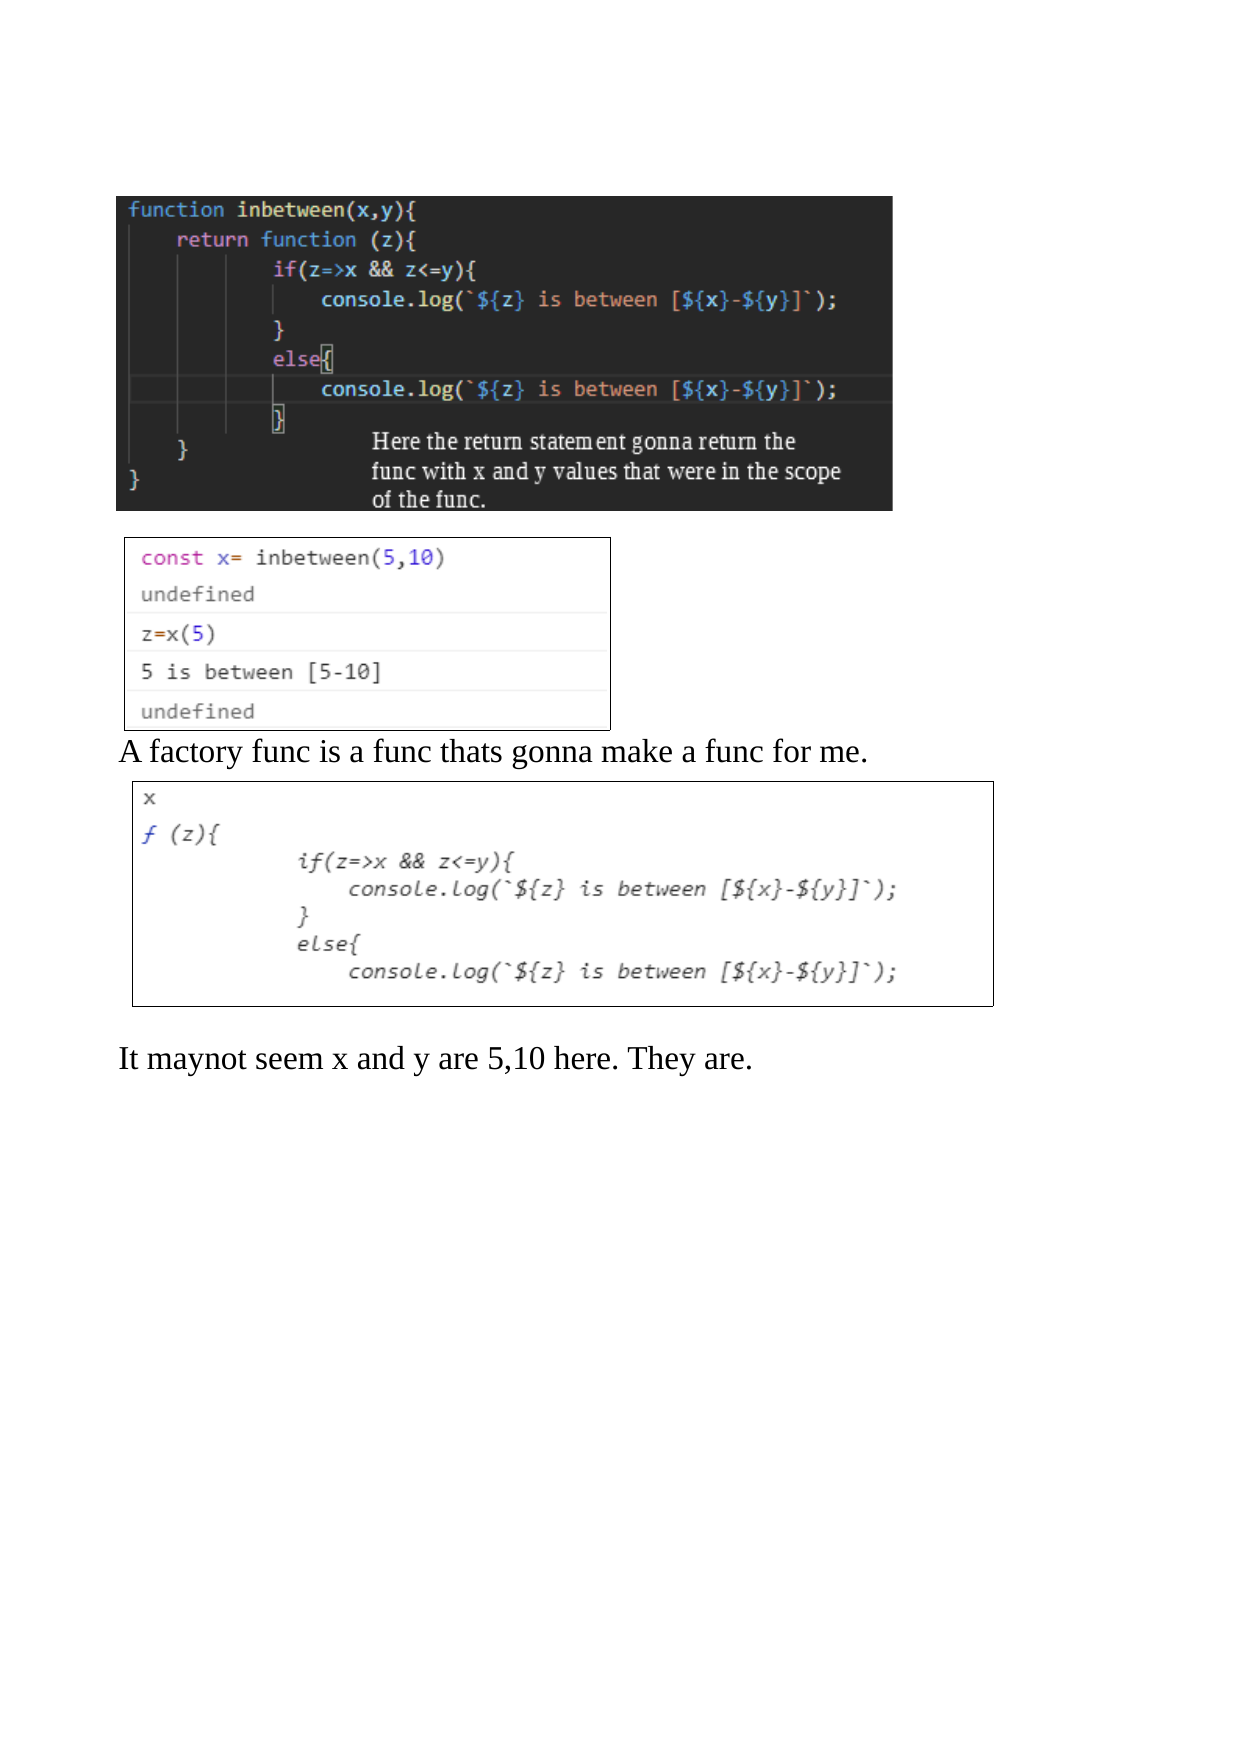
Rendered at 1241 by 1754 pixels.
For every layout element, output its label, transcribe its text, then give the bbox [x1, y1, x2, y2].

text A factory func is a func thats gonna make a func for me. [118, 731, 1122, 770]
picture [127, 539, 607, 728]
text It maynot seem x and y are 5,10 here. They are. [118, 1038, 1122, 1076]
picture [134, 783, 990, 1003]
picture [116, 196, 893, 511]
